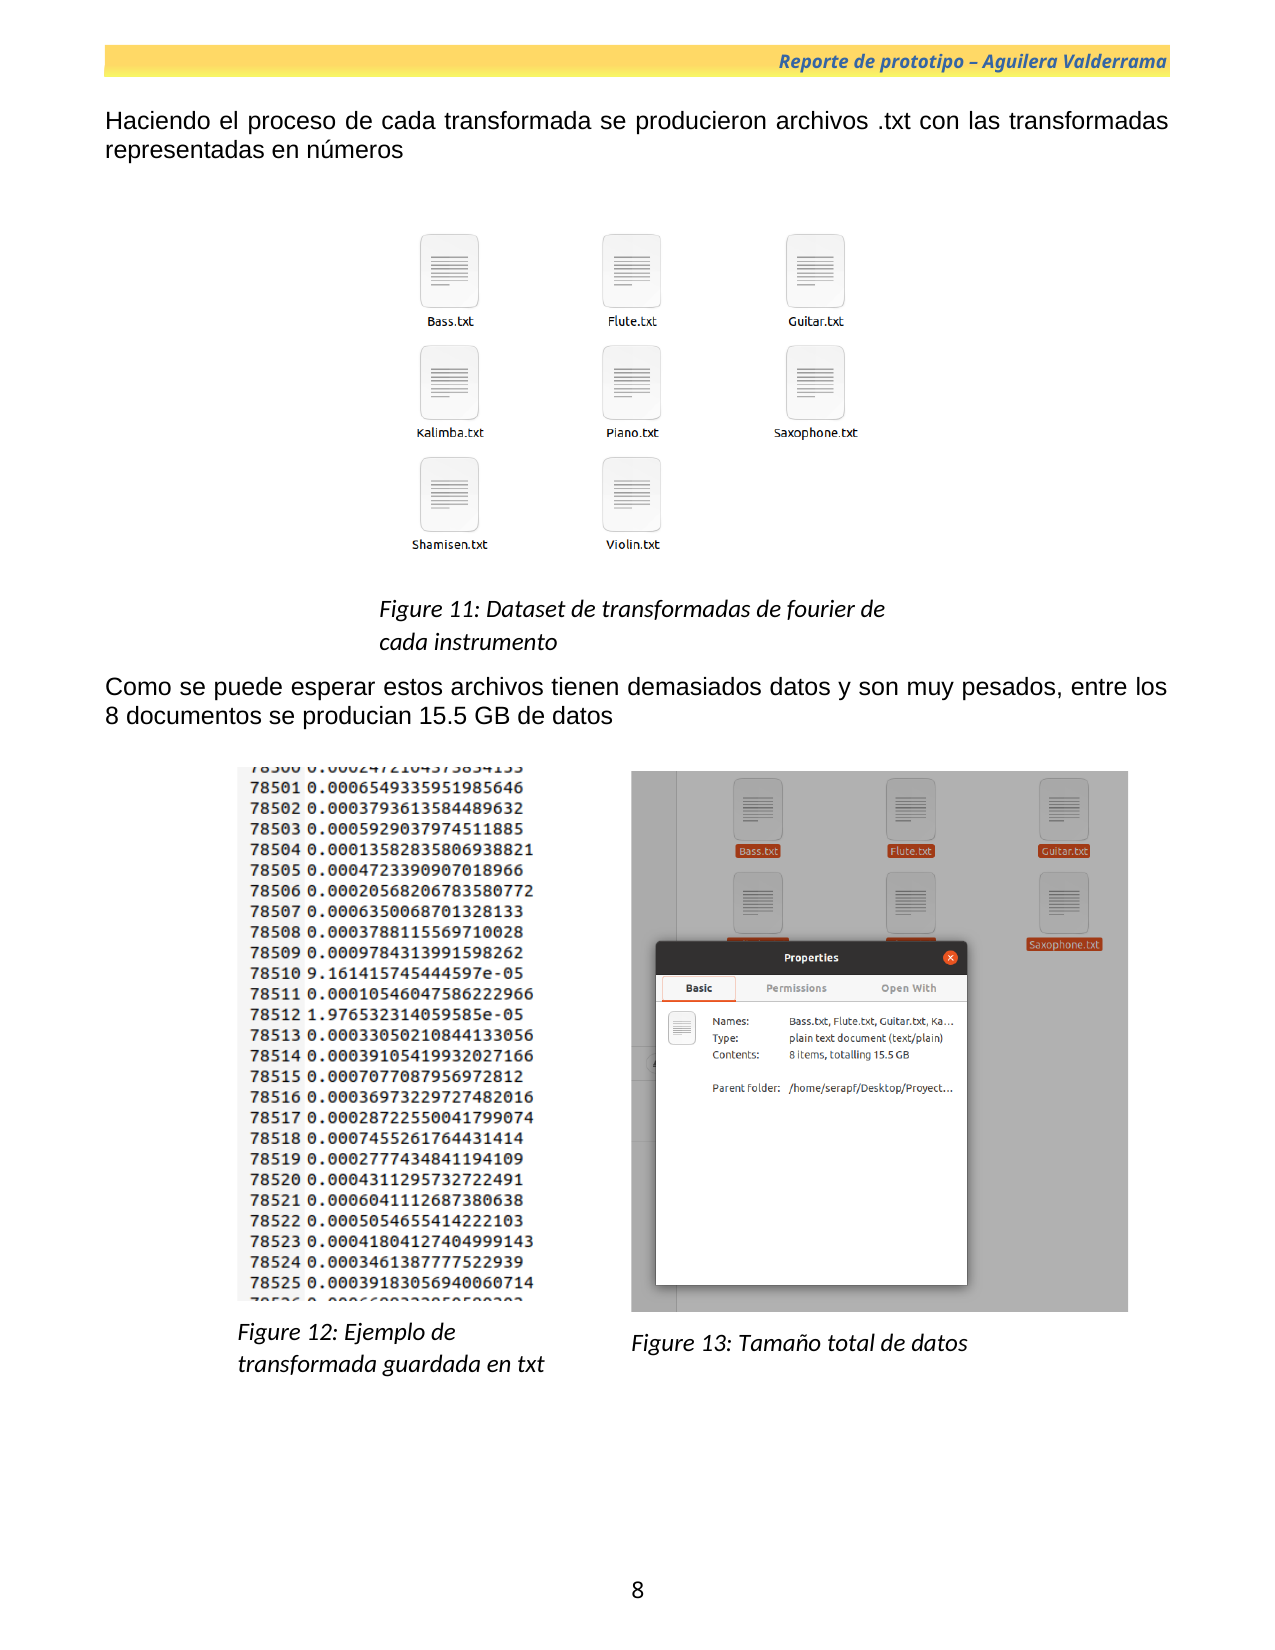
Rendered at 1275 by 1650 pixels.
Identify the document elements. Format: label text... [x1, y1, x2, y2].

text Haciendo el proceso de cada transformada se producieron archivos .txt con las transformadas representadas en números [105, 106, 1170, 163]
text Figure 12: Ejemplo de transformada guardada en txt [237, 1301, 571, 1379]
text Figure 13: Tamaño total de datos [631, 1312, 1128, 1357]
picture [237, 767, 572, 1301]
text Figure 11: Dataset de transformadas de fourier de cada instrumento [379, 579, 896, 657]
picture [379, 229, 897, 579]
picture [631, 771, 1129, 1312]
text Como se puede esperar estos archivos tienen demasiados datos y son muy pesados, entre los 8 documentos se producian 15.5 GB de datos [105, 672, 1170, 730]
